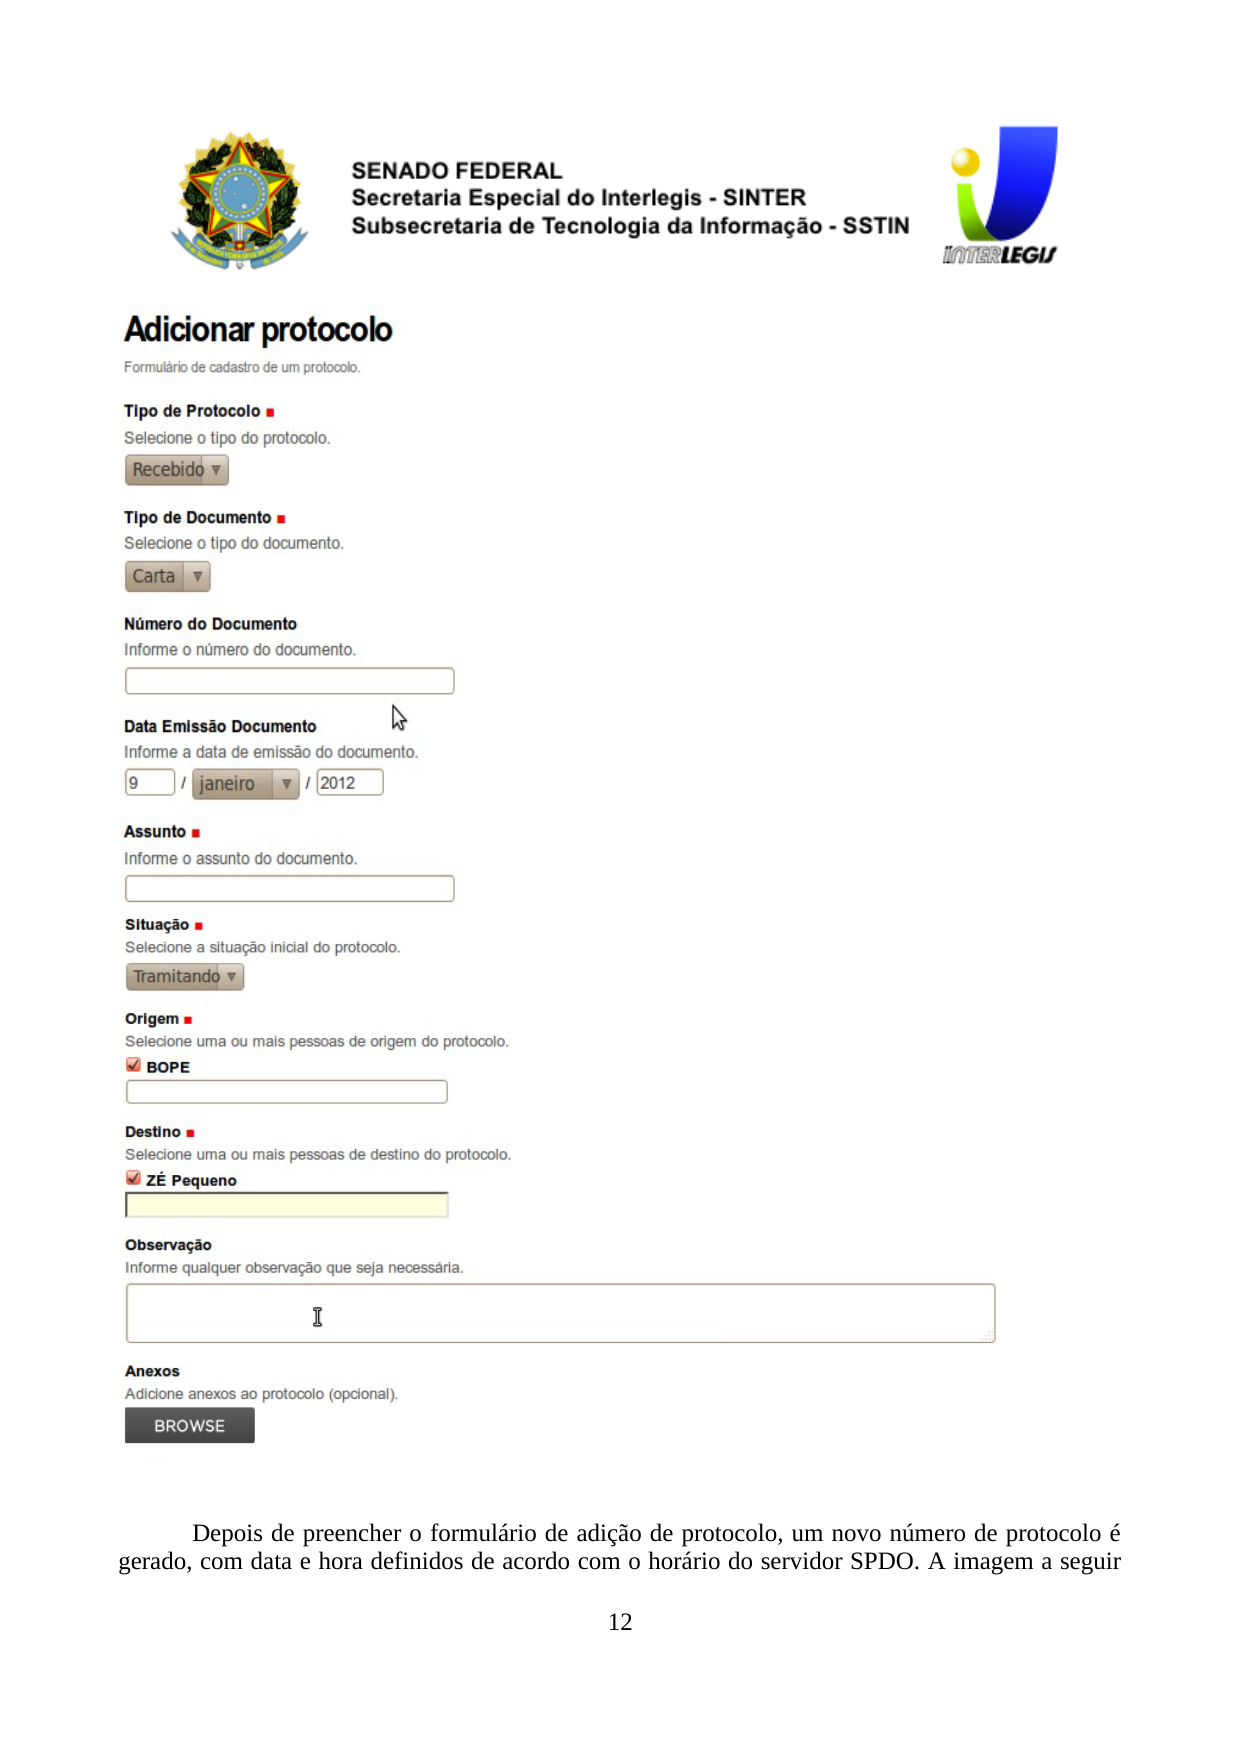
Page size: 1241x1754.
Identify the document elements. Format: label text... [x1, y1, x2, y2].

picture [118, 305, 1004, 1492]
picture [163, 118, 1078, 276]
text Depois de preencher o formulário de adição de protocolo, um novo número de protocolo é gerado, com data e hora definidos de acordo com o horário do servidor SPDO. A imagem a seguir [118, 1519, 1122, 1575]
